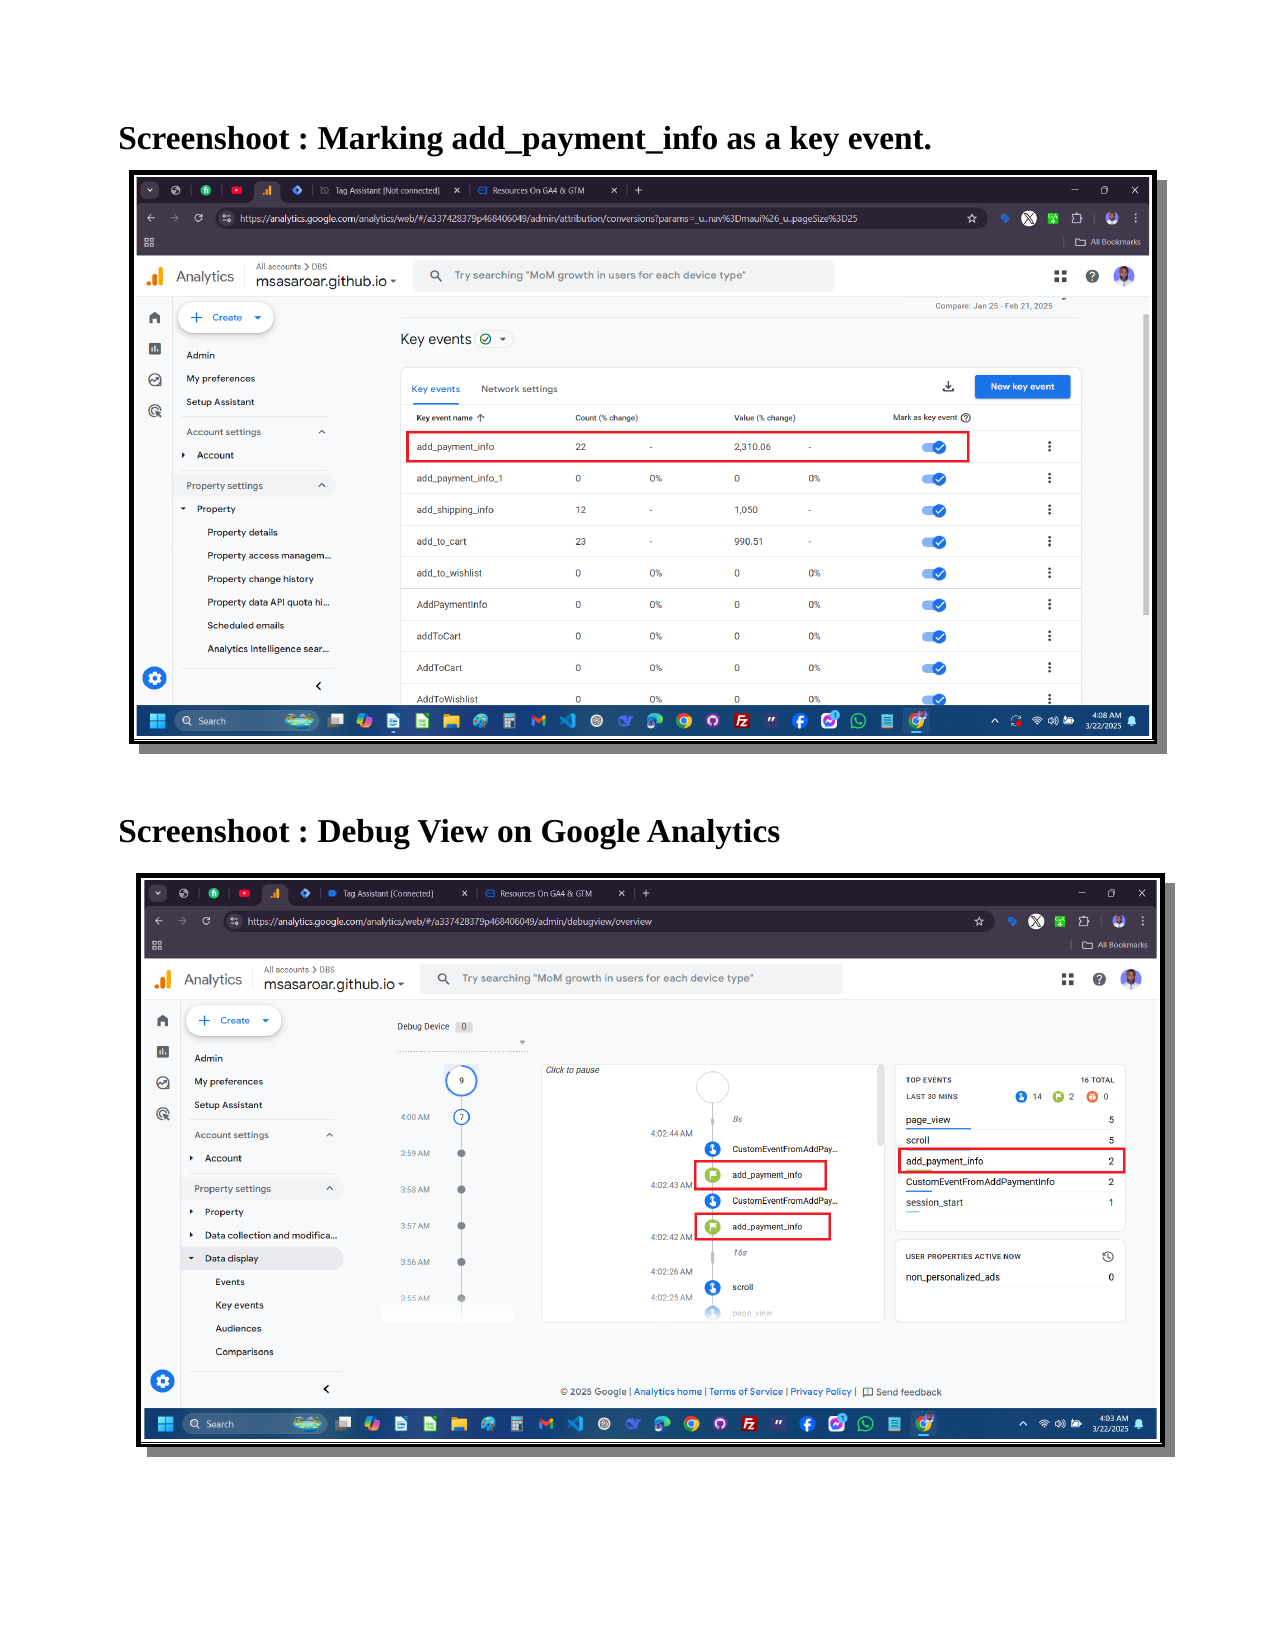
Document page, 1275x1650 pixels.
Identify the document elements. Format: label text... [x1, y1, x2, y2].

text Screenshoot : Debug View on Google Analytics [118, 811, 1157, 850]
text Screenshoot : Marking add_payment_info as a key event. [118, 118, 1157, 156]
picture [144, 880, 1157, 1439]
picture [136, 177, 1150, 736]
